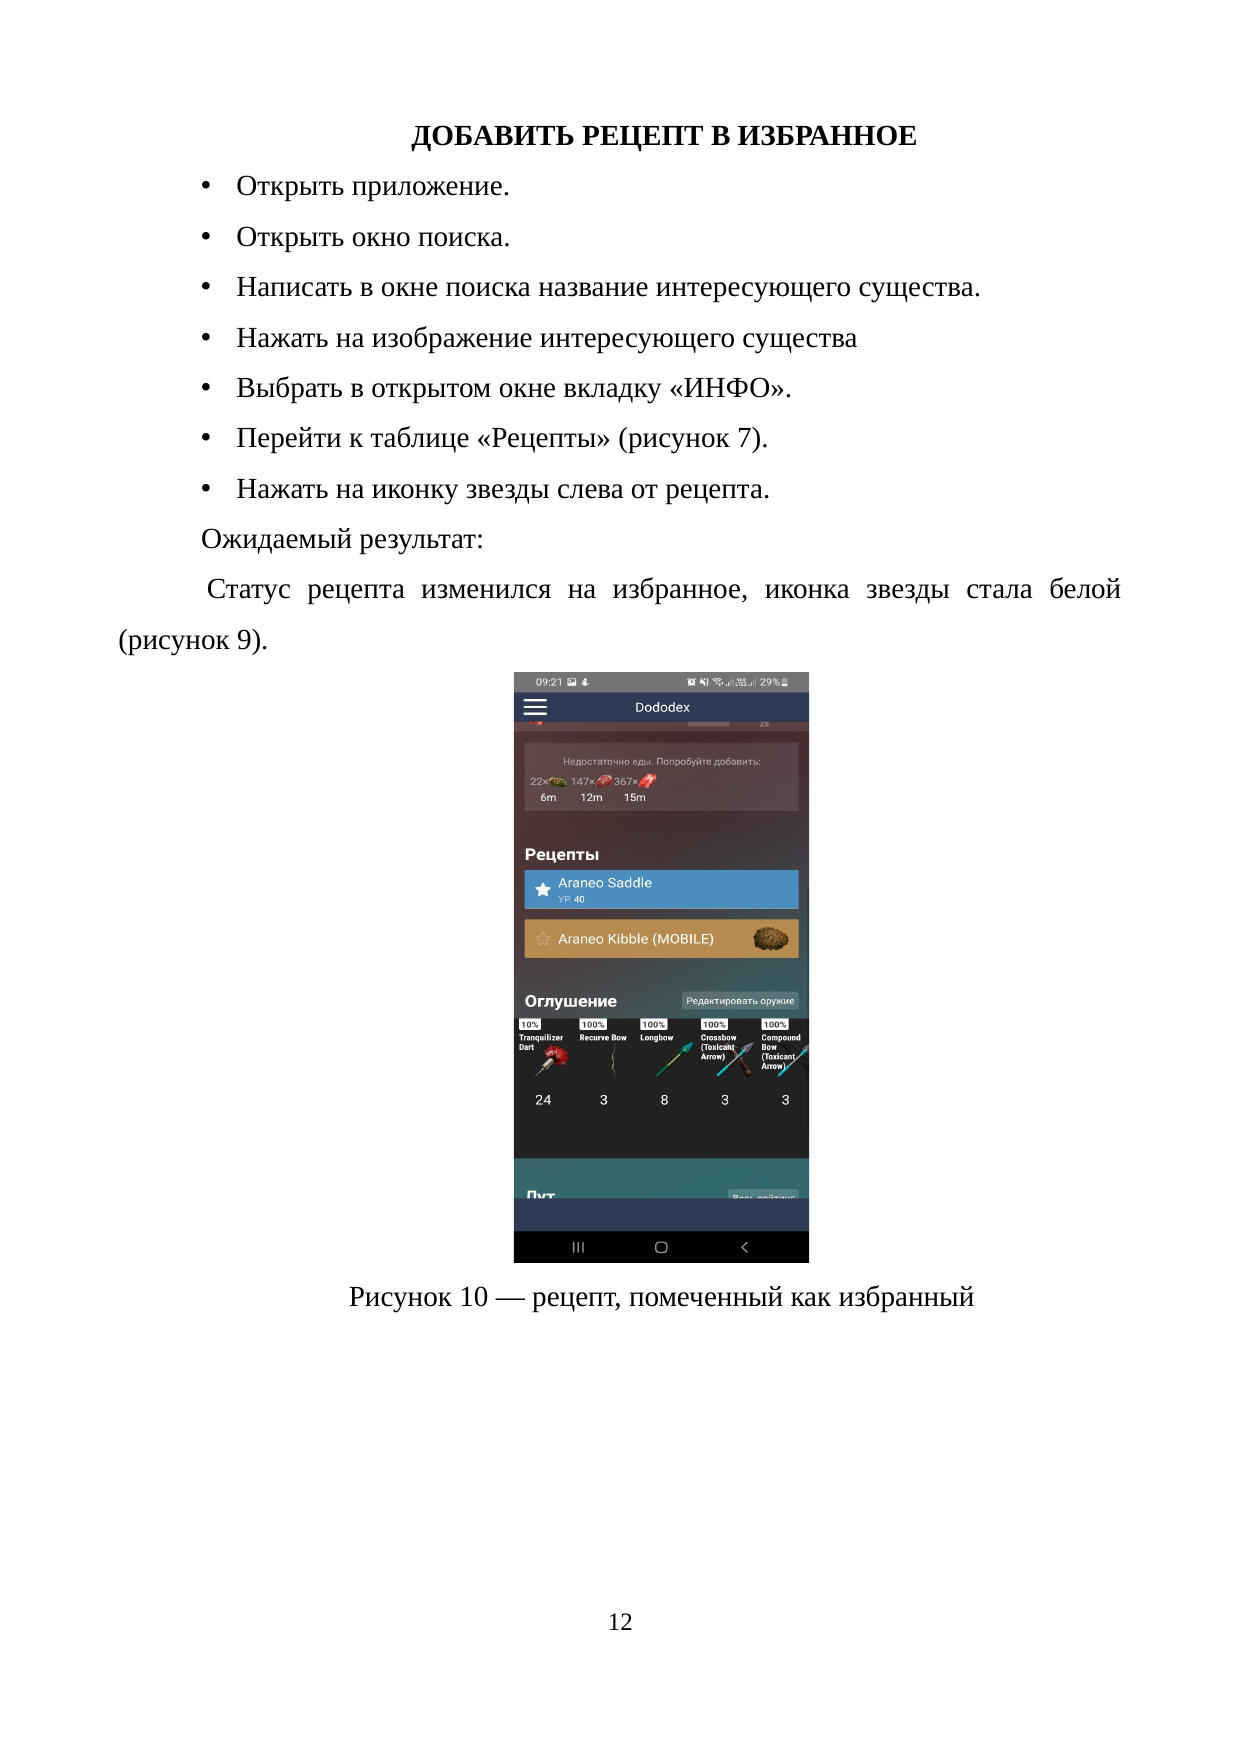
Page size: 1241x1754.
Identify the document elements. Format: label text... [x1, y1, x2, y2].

list Выбрать в открытом окне вкладку «ИНФО». [201, 370, 1122, 404]
list Статус рецепта изменился на избранное, иконка звезды стала белой (рисунок 9). [118, 572, 1122, 656]
list Ожидаемый результат: [201, 521, 1122, 555]
picture [513, 672, 810, 1263]
list Перейти к таблице «Рецепты» (рисунок 7). [201, 421, 1122, 454]
list ДОБАВИТЬ РЕЦЕПТ В ИЗБРАННОЕ [118, 118, 1122, 152]
list Открыть приложение. [201, 168, 1122, 202]
list Открыть окно поиска. [201, 219, 1122, 252]
list Написать в окне поиска название интересующего существа. [201, 269, 1122, 303]
list Рисунок 10 — рецепт, помеченный как избранный [201, 1279, 1122, 1313]
list Нажать на изображение интересующего существа [201, 320, 1122, 353]
list Нажать на иконку звезды слева от рецепта. [201, 471, 1122, 504]
